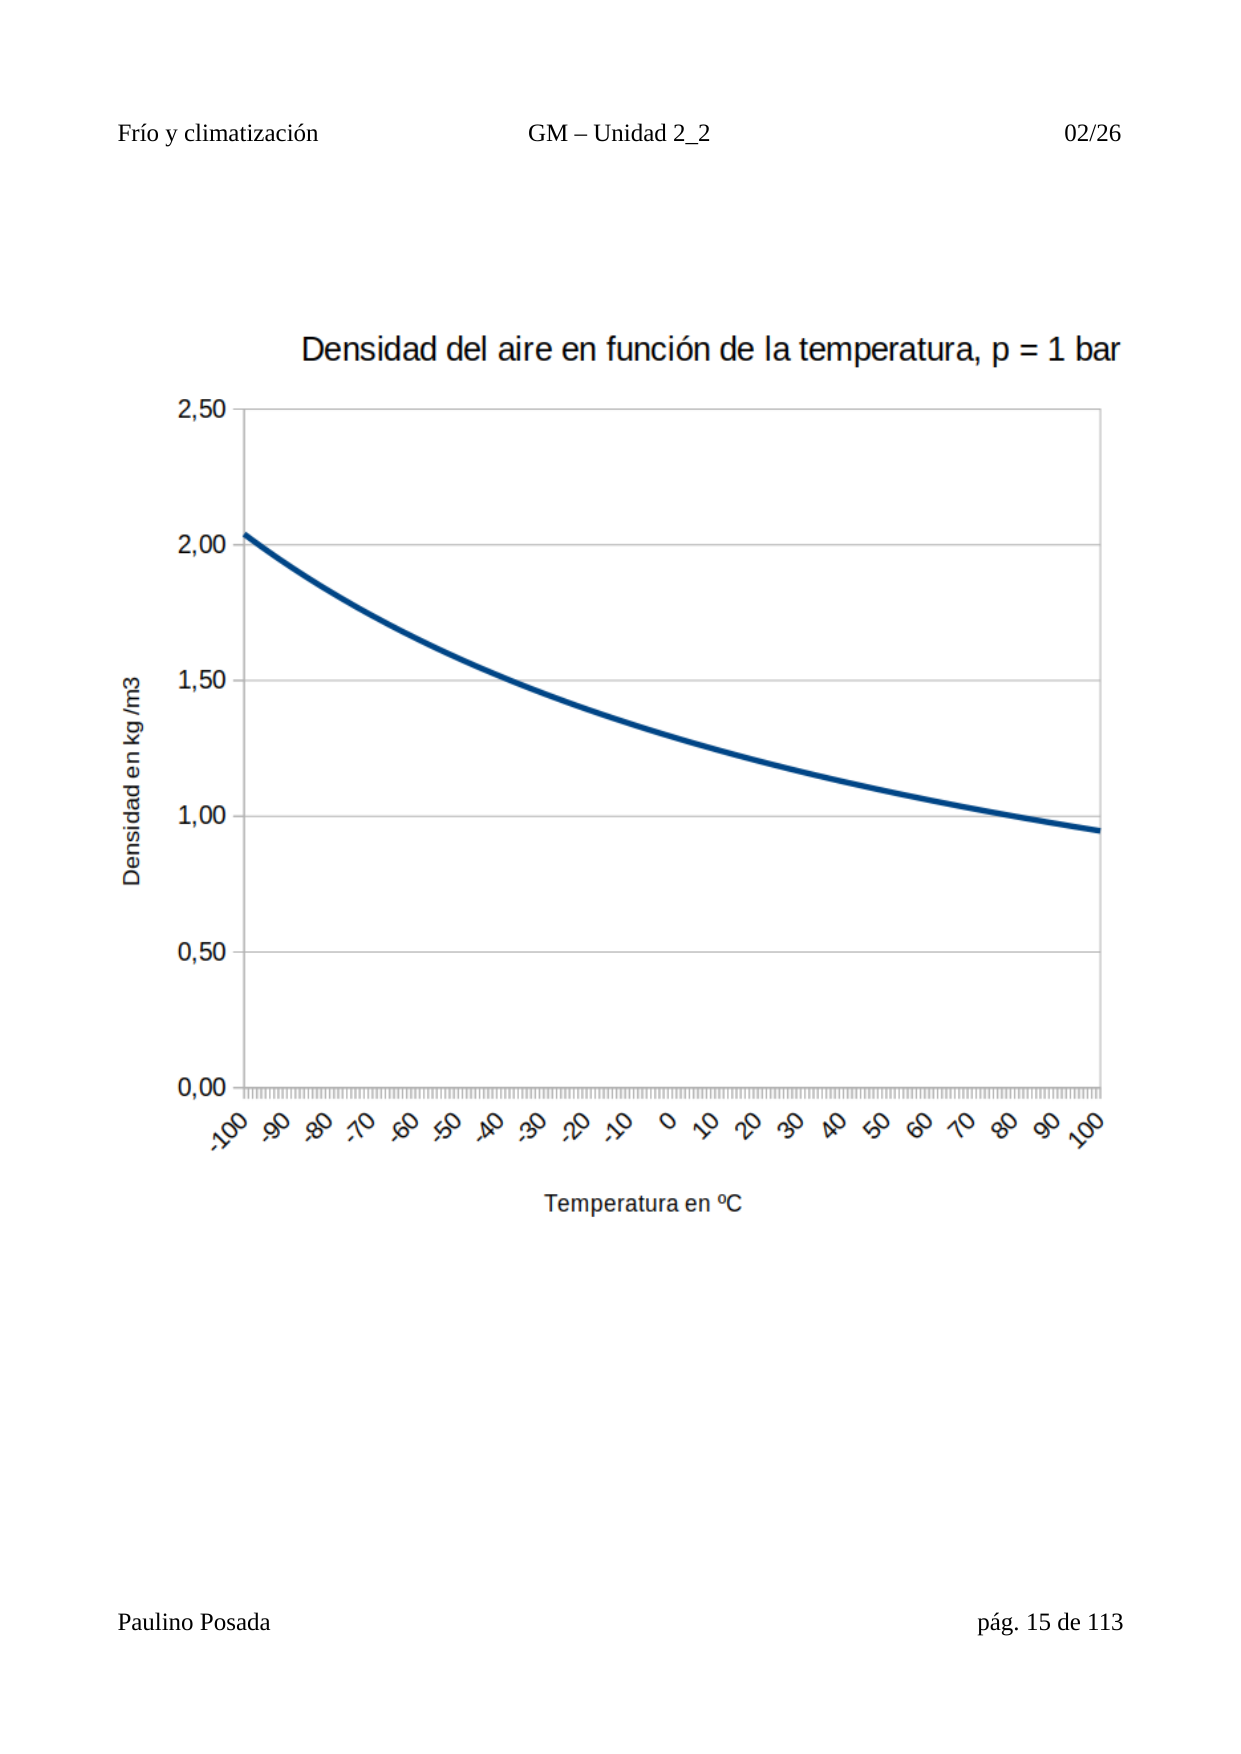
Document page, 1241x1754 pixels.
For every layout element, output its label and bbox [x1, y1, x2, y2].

picture [118, 325, 1123, 1221]
